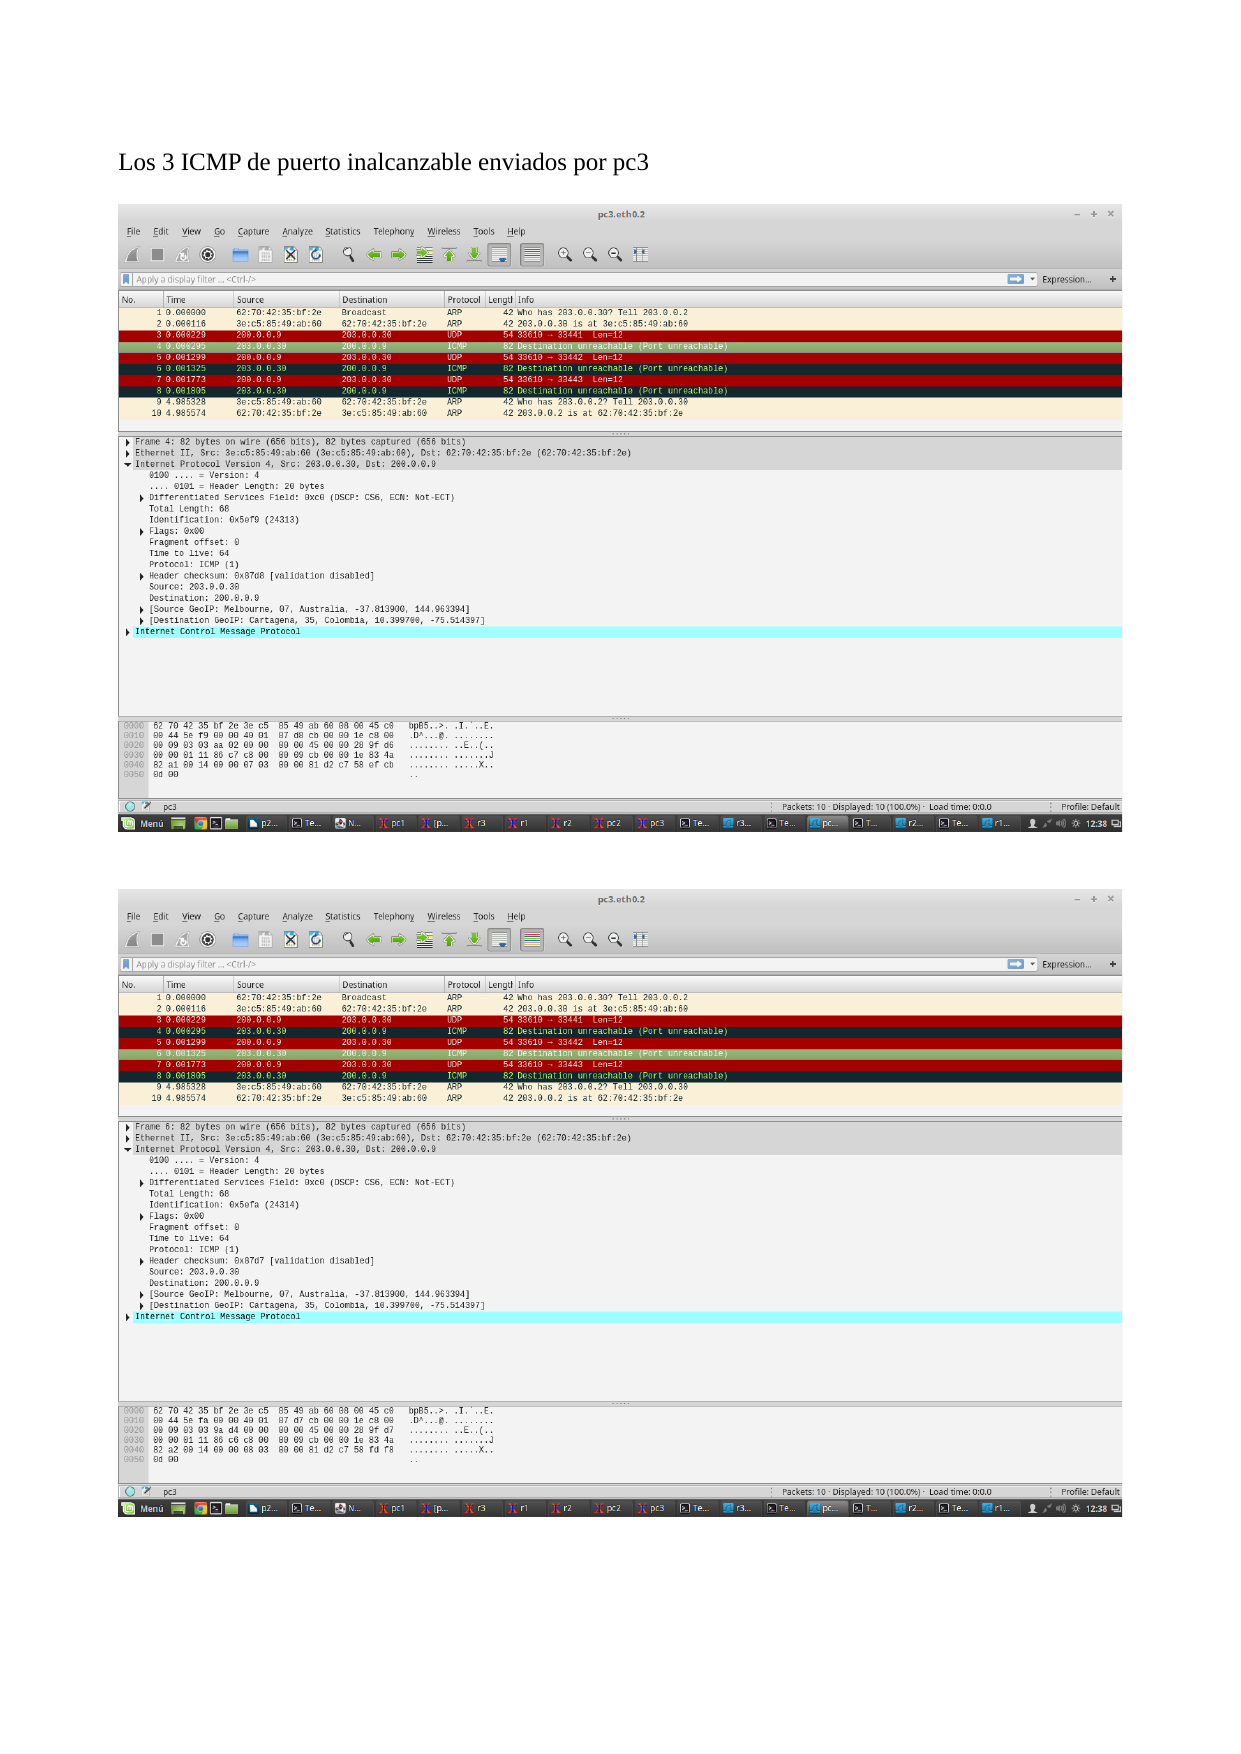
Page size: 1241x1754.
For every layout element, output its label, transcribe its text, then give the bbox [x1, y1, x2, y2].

text Los 3 ICMP de puerto inalcanzable enviados por pc3 [118, 147, 1122, 176]
picture [118, 889, 1123, 1517]
picture [118, 204, 1123, 832]
